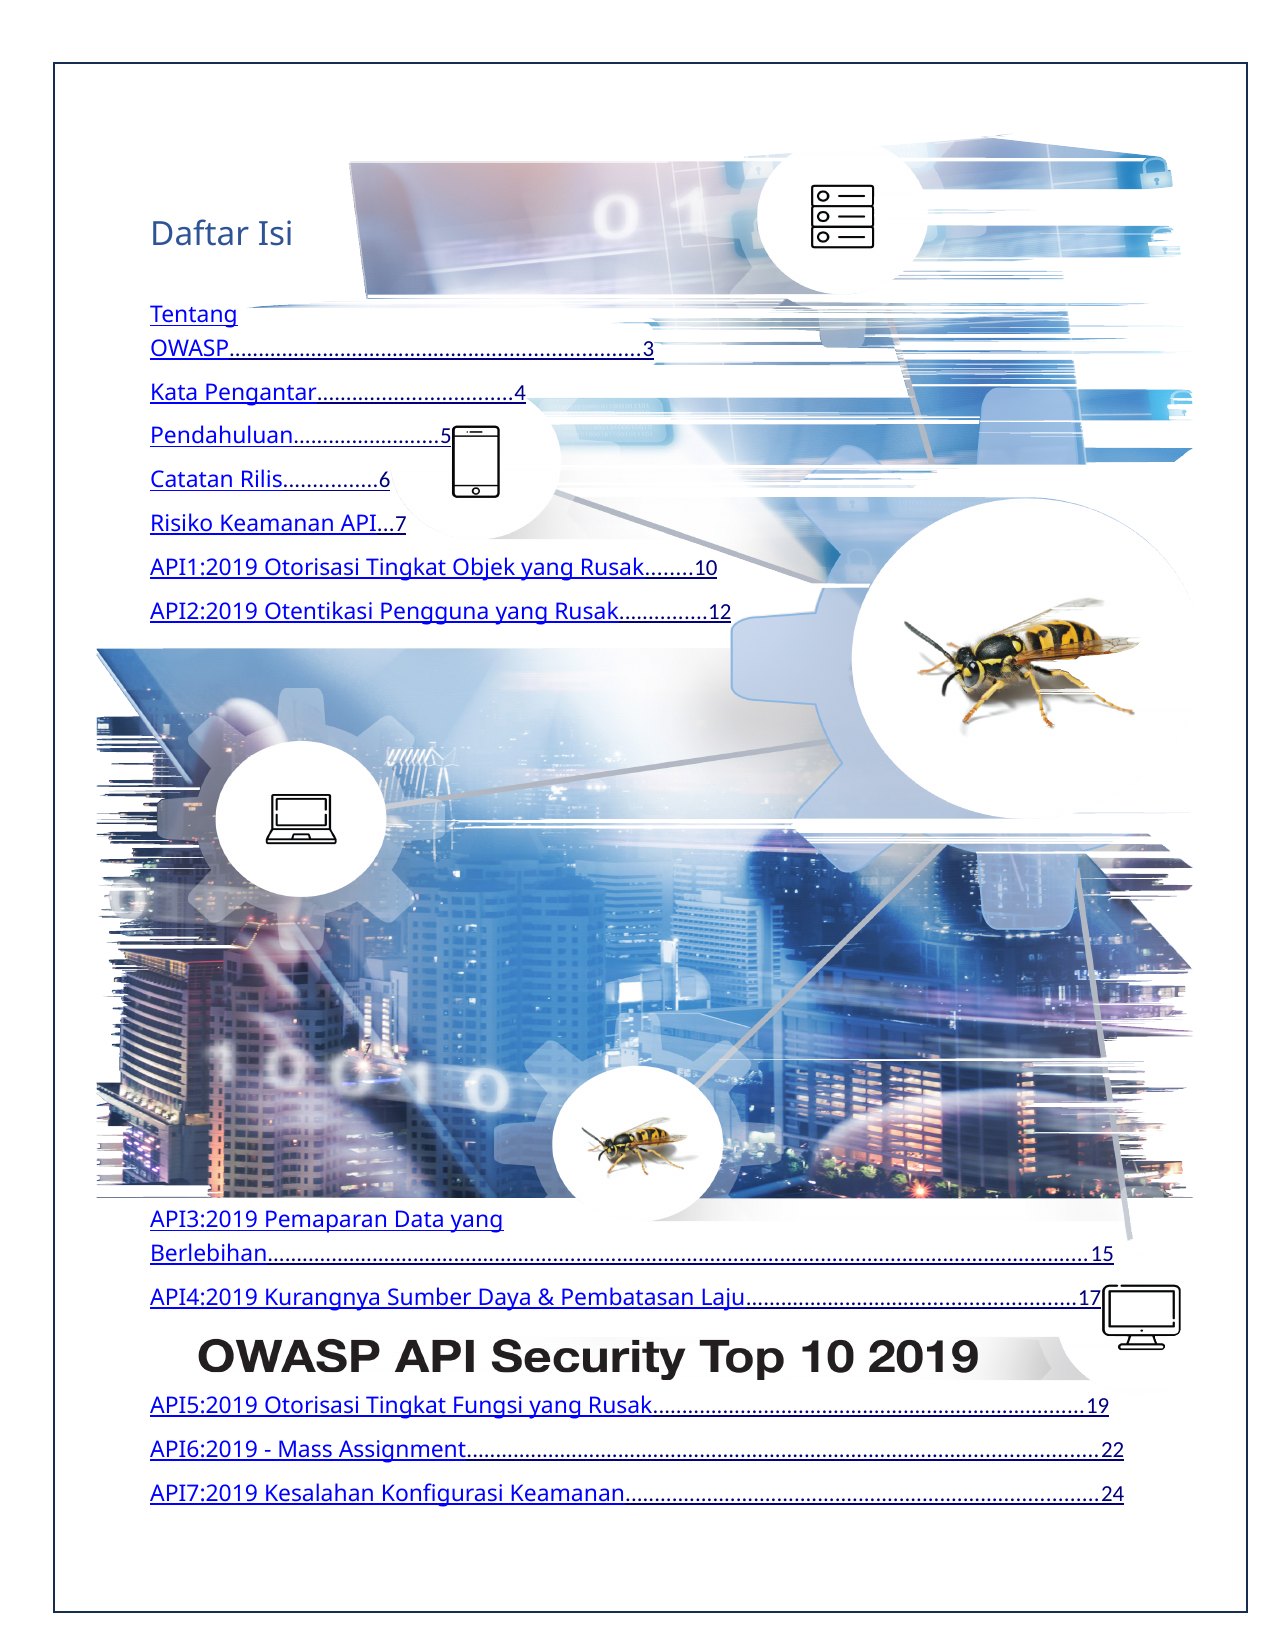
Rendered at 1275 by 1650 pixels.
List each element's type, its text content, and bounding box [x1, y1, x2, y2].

subtitle Daftar Isi [150, 209, 360, 255]
text API5:2019 Otorisasi Tingkat Fungsi yang Rusak 19 [150, 1324, 1125, 1420]
subtitle [875, 209, 1125, 225]
text [150, 447, 451, 451]
text [807, 837, 1125, 844]
text [1090, 507, 1125, 524]
text [500, 463, 1125, 494]
text [780, 306, 1125, 325]
text Tentang OWASP 3 [150, 298, 985, 363]
text API7:2019 Kesalahan Konfigurasi Keamanan 24 [150, 1477, 1125, 1508]
text [903, 354, 1125, 363]
text [150, 638, 729, 648]
text Catatan Rilis 6 [150, 463, 451, 494]
text [460, 814, 1125, 833]
text [788, 298, 1125, 303]
text [895, 339, 1125, 351]
text [873, 327, 1125, 338]
text [1080, 792, 1125, 812]
text API3:2019 Pemaparan Data yang Berlebihan 15 [150, 1198, 1125, 1268]
text [1042, 608, 1125, 626]
text API2:2019 Otentikasi Pengguna yang Rusak 12 [150, 595, 818, 626]
text Risiko Keamanan API 7 [150, 507, 455, 538]
text [1010, 421, 1125, 447]
text [913, 375, 1125, 389]
text API6:2019 - Mass Assignment 22 [150, 1433, 1125, 1464]
text Pendahuluan 5 [150, 419, 979, 446]
text API1:2019 Otorisasi Tingkat Objek yang Rusak 10 [150, 551, 804, 582]
text [1032, 651, 1125, 707]
text [864, 1037, 1125, 1061]
text Kata Pengantar 4 [150, 375, 908, 407]
text API4:2019 Kurangnya Sumber Daya & Pembatasan Laju 17 [150, 1281, 1107, 1307]
